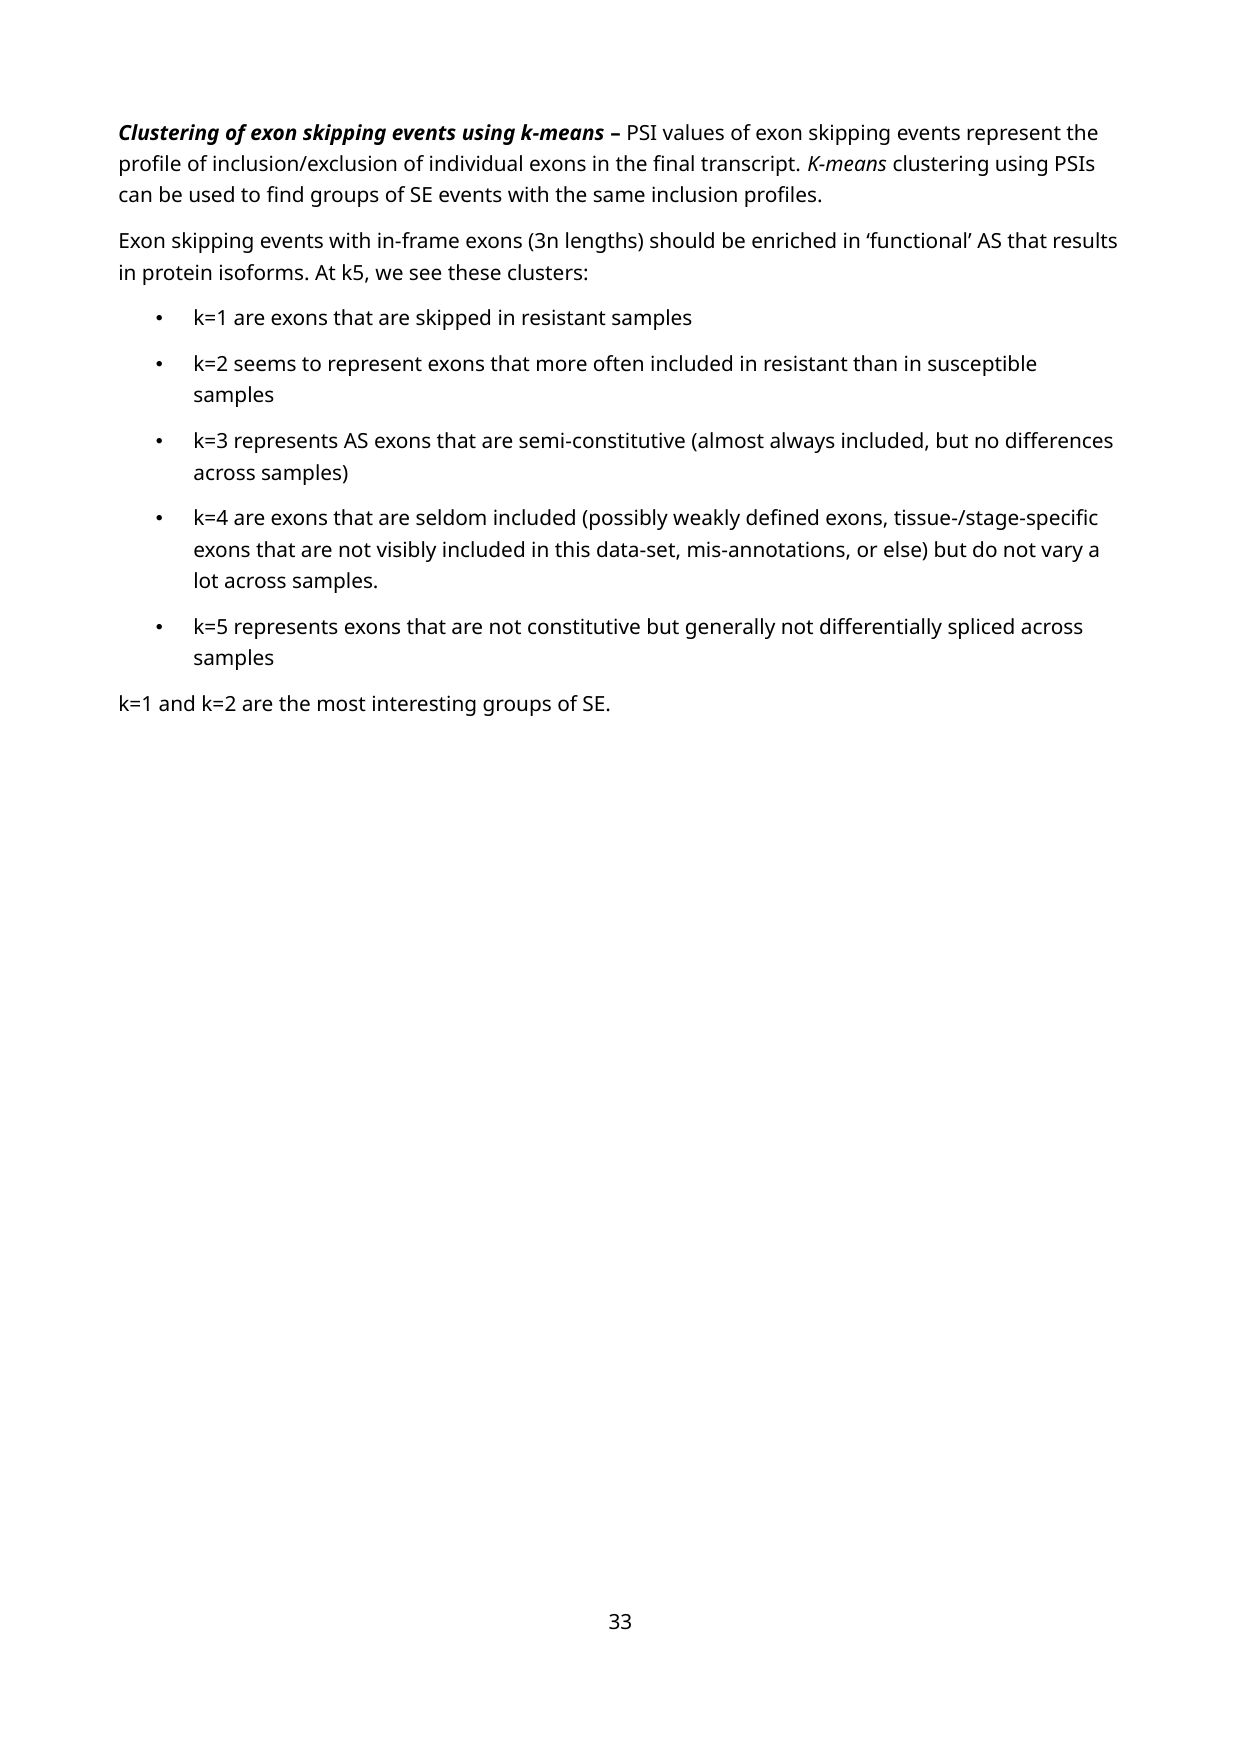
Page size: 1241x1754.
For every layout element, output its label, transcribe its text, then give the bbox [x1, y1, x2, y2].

list k=2 seems to represent exons that more often included in resistant than in susceptible samples [156, 349, 1122, 409]
list k=3 represents AS exons that are semi-constitutive (almost always included, but no differences across samples) [156, 426, 1122, 486]
text k=1 and k=2 are the most interesting groups of SE. [118, 689, 1122, 717]
text Exon skipping events with in-frame exons (3n lengths) should be enriched in ‘functional’ AS that results in protein isoforms. At k5, we see these clusters: [118, 226, 1122, 286]
list k=1 are exons that are skipped in resistant samples [156, 303, 1122, 332]
list k=5 represents exons that are not constitutive but generally not differentially spliced across samples [156, 612, 1122, 672]
text Clustering of exon skipping events using k-means – PSI values of exon skipping events represent the profile of inclusion/exclusion of individual exons in the final transcript. K-means clustering using PSIs can be used to find groups of SE events with the same inclusion profiles. [118, 118, 1122, 209]
list k=4 are exons that are seldom included (possibly weakly defined exons, tissue-/stage-specific exons that are not visibly included in this data-set, mis-annotations, or else) but do not vary a lot across samples. [156, 503, 1122, 594]
